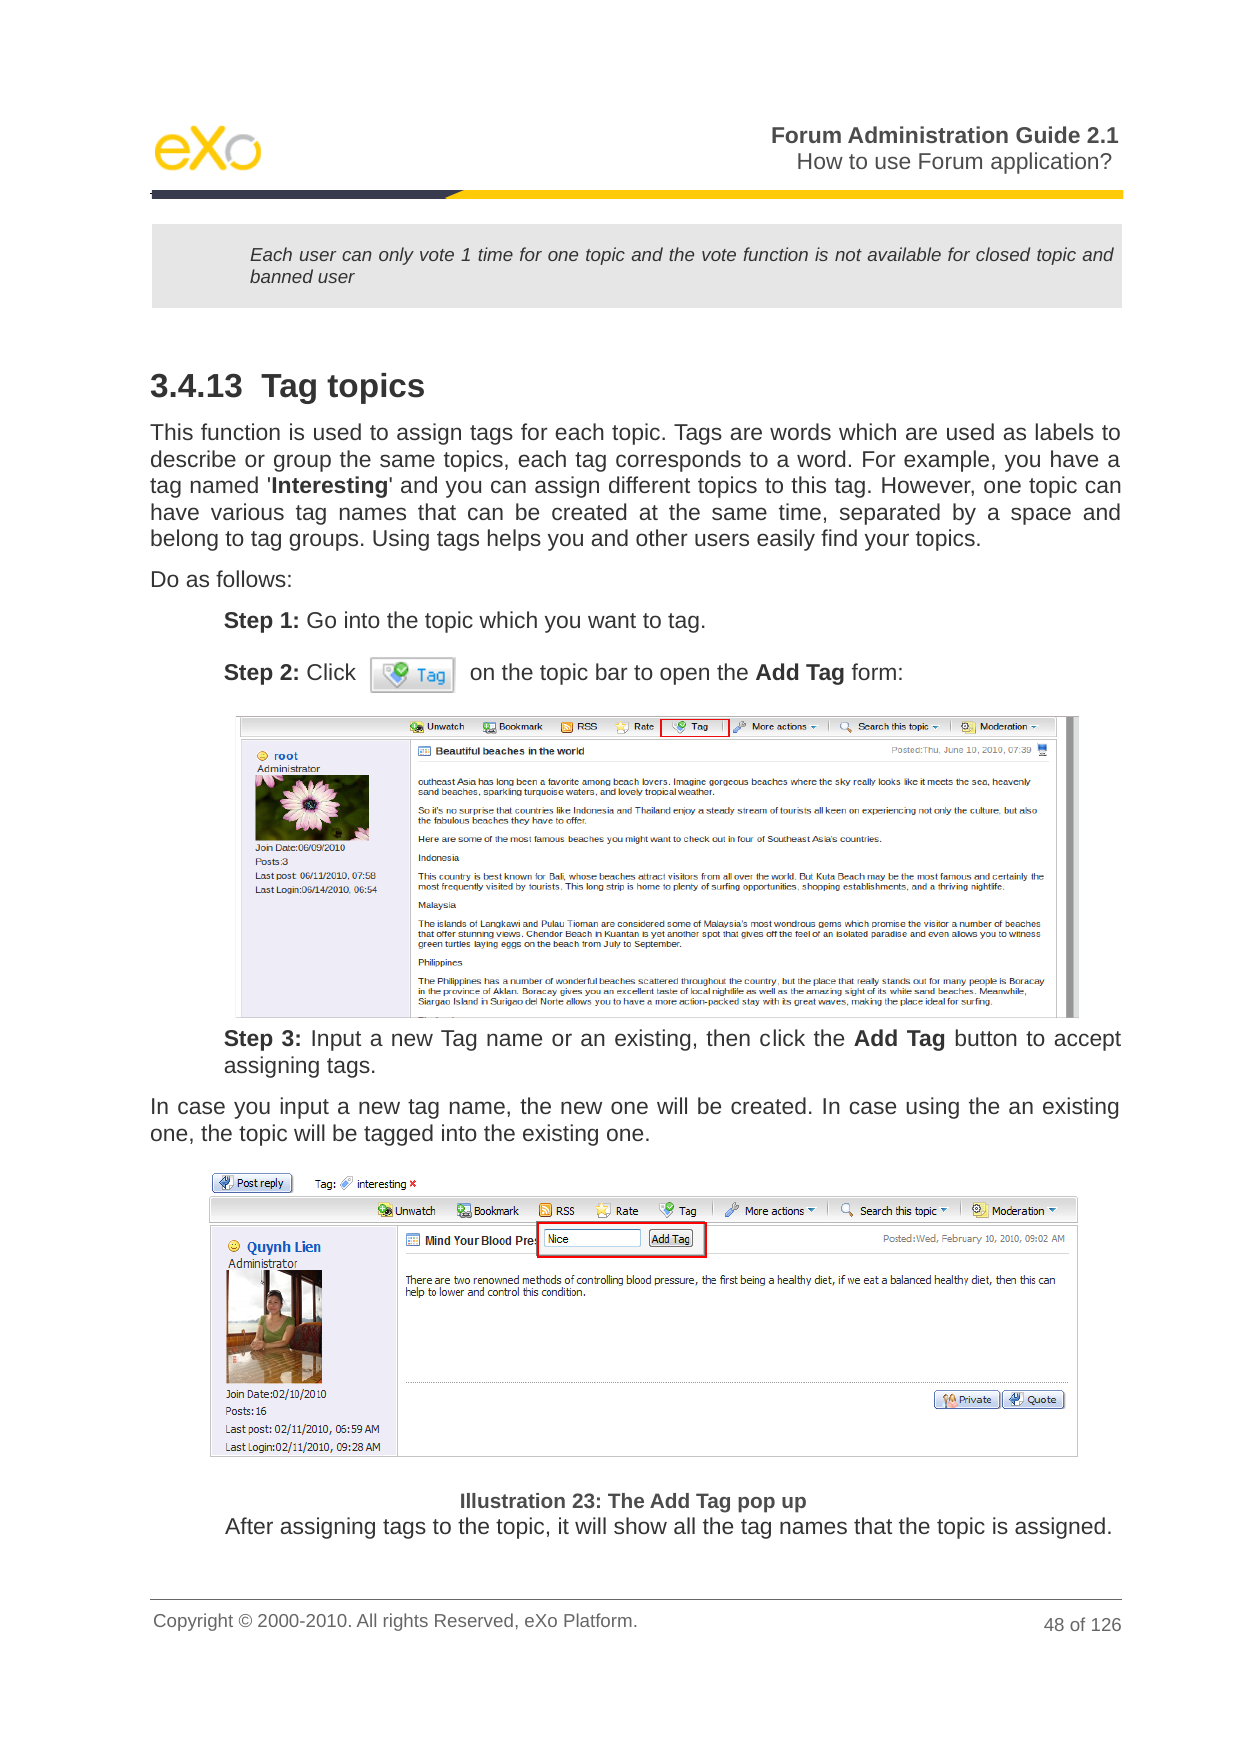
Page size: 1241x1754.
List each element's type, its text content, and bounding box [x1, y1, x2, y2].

picture [151, 190, 1124, 199]
picture [369, 656, 456, 693]
picture [155, 125, 262, 171]
picture [235, 716, 1079, 1018]
subtitle Tag topics [150, 366, 1122, 404]
picture [203, 1171, 1081, 1458]
text Do as follows: [150, 566, 1122, 592]
text Step 3: Input a new Tag name or an existing, then click the Add Tag button to accept assigning tags. [223, 715, 1122, 1078]
text Step 2: Click on the topic bar to open the Add Tag form: [223, 649, 1122, 700]
text Step 1: Go into the topic which you want to tag. [223, 607, 1122, 634]
table_header [152, 224, 244, 308]
text This function is used to assign tags for each topic. Tags are words which are used as labels to describe or group the same topics, each tag corresponds to a word. For example, you have a tag named 'Interesting' and you can assign different topics to this tag. However, one topic can have various tag names that can be created at the same time, separated by a space and belong to tag groups. Using tags helps you and other users easily find your topics. [150, 419, 1122, 551]
table_header Each user can only vote 1 time for one topic and the vote function is not available for closed topic and banned user [244, 224, 1122, 308]
list After assigning tags to the topic, it will show all the tag names that the topic is assigned. [174, 1155, 1122, 1540]
text In case you input a new tag name, the new one will be created. In case using the an existing one, the topic will be tagged into the existing one. [150, 1093, 1122, 1146]
list Illustration 24: The Add Tag pop up [174, 1230, 1098, 1513]
